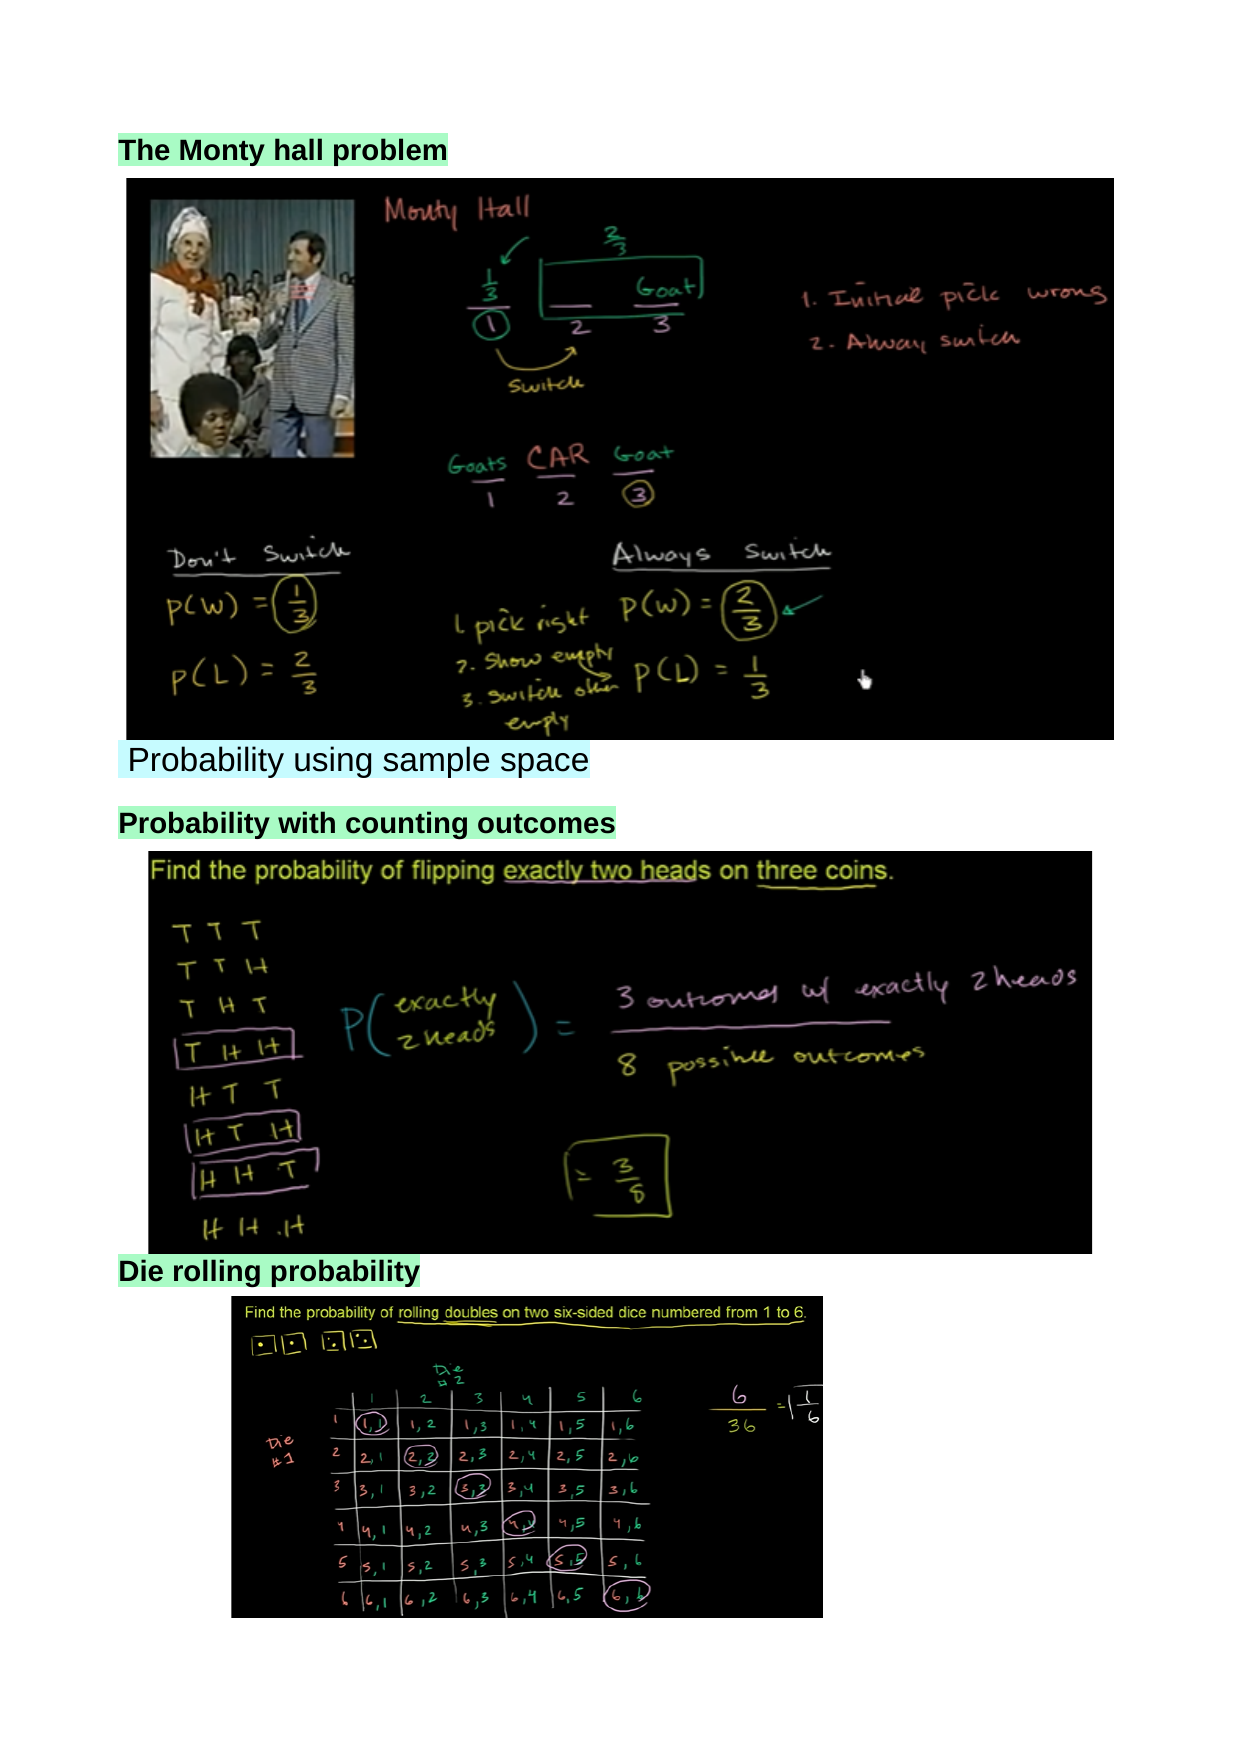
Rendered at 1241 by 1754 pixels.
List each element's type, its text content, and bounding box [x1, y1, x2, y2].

subtitle The Monty hall problem [448, 133, 1122, 166]
picture [231, 1296, 823, 1618]
subtitle Probability using sample space [590, 200, 1122, 778]
subtitle Die rolling probability [118, 866, 148, 1254]
subtitle Die rolling probability [420, 866, 1122, 1287]
picture [148, 851, 1093, 1254]
picture [126, 178, 1114, 740]
subtitle Probability with counting outcomes [616, 806, 1122, 839]
subtitle Probability using sample space [118, 200, 126, 740]
